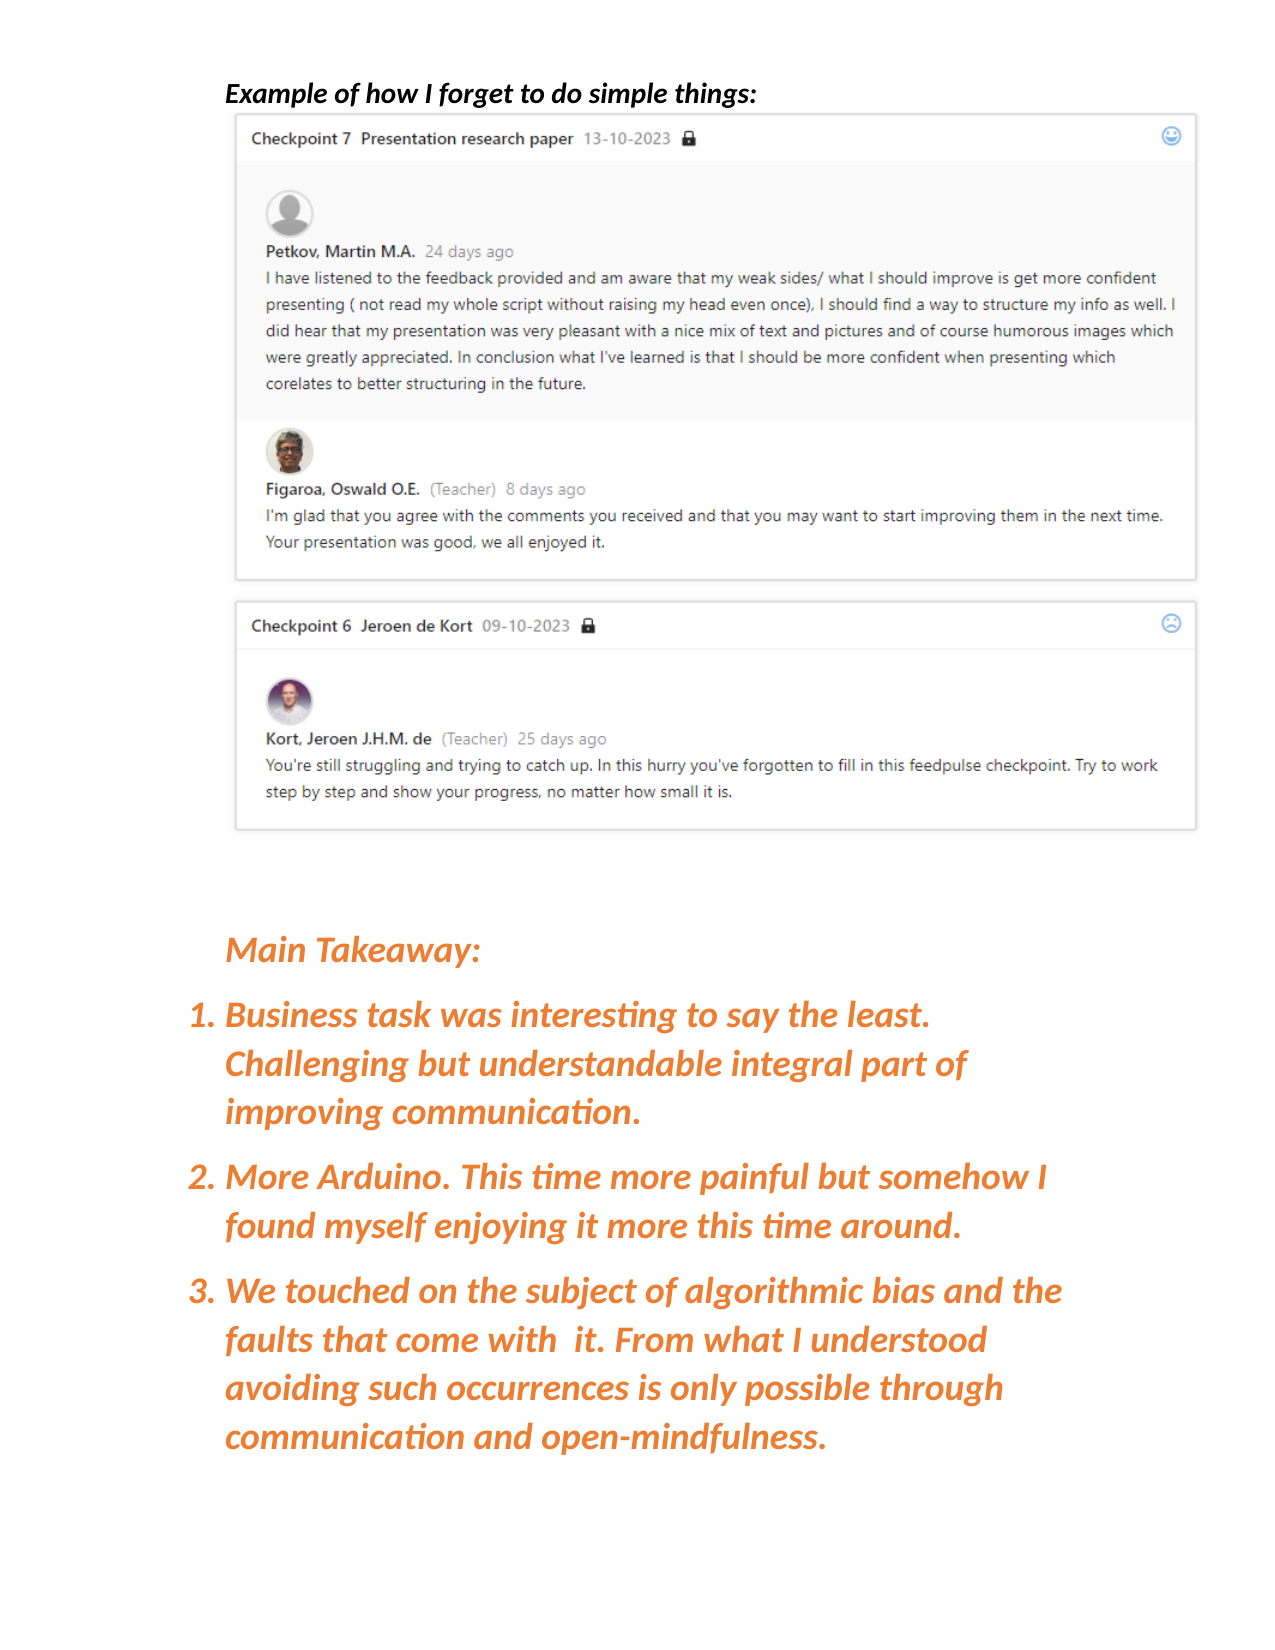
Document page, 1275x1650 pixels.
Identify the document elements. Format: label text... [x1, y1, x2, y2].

list More Arduino. This time more painful but somehow I found myself enjoying it more this time around. [187, 1153, 1125, 1248]
list Example of how I forget to do simple things: [225, 75, 1125, 112]
list We touched on the subject of algorithmic bias and the faults that come with it. From what I understood avoiding such occurrences is only possible through communication and open-mindfulness. [187, 1267, 1125, 1458]
list Business task was interesting to say the least. Challenging but understandable integral part of improving communication. [187, 991, 1125, 1134]
list Main Takeaway: [225, 926, 1125, 972]
